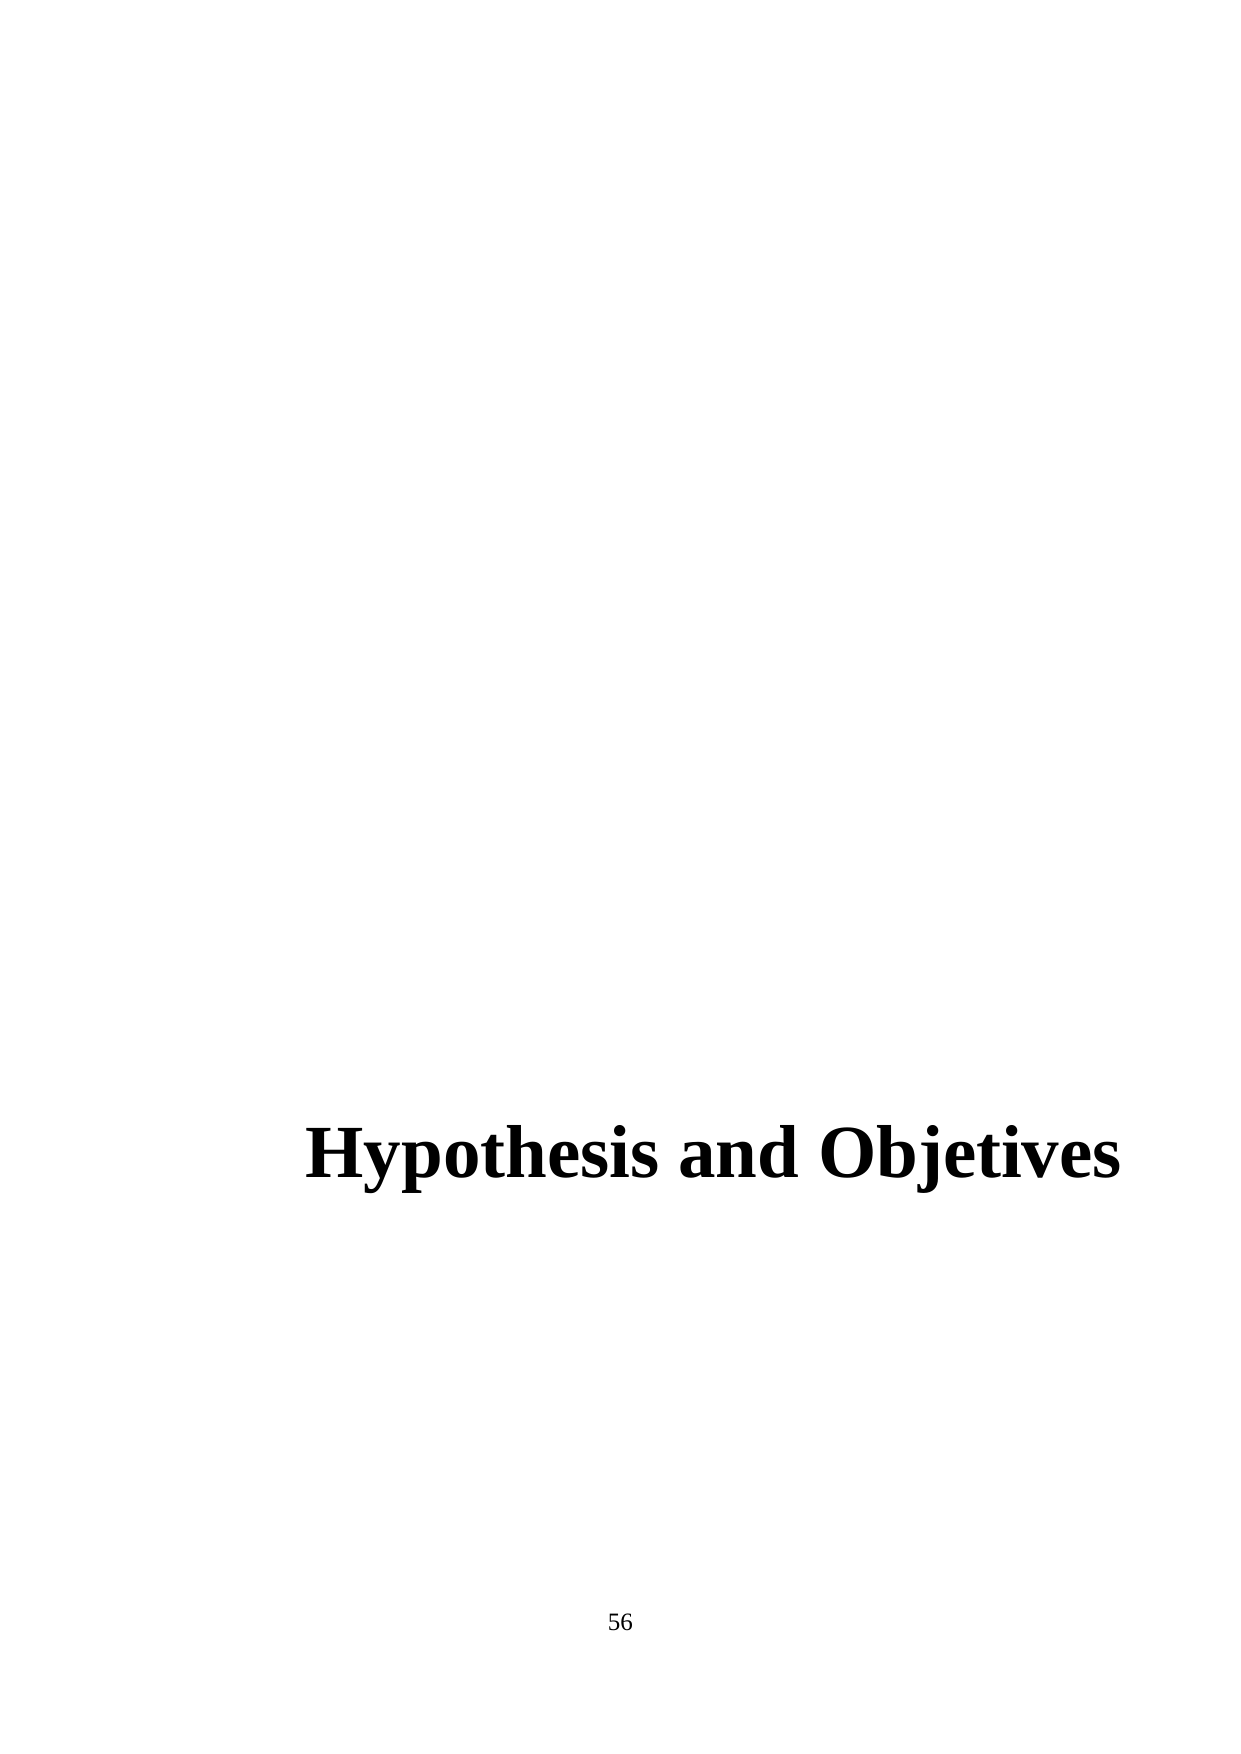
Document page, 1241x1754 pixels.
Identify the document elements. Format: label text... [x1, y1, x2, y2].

subtitle Hypothesis and Objetives [118, 1107, 1122, 1193]
